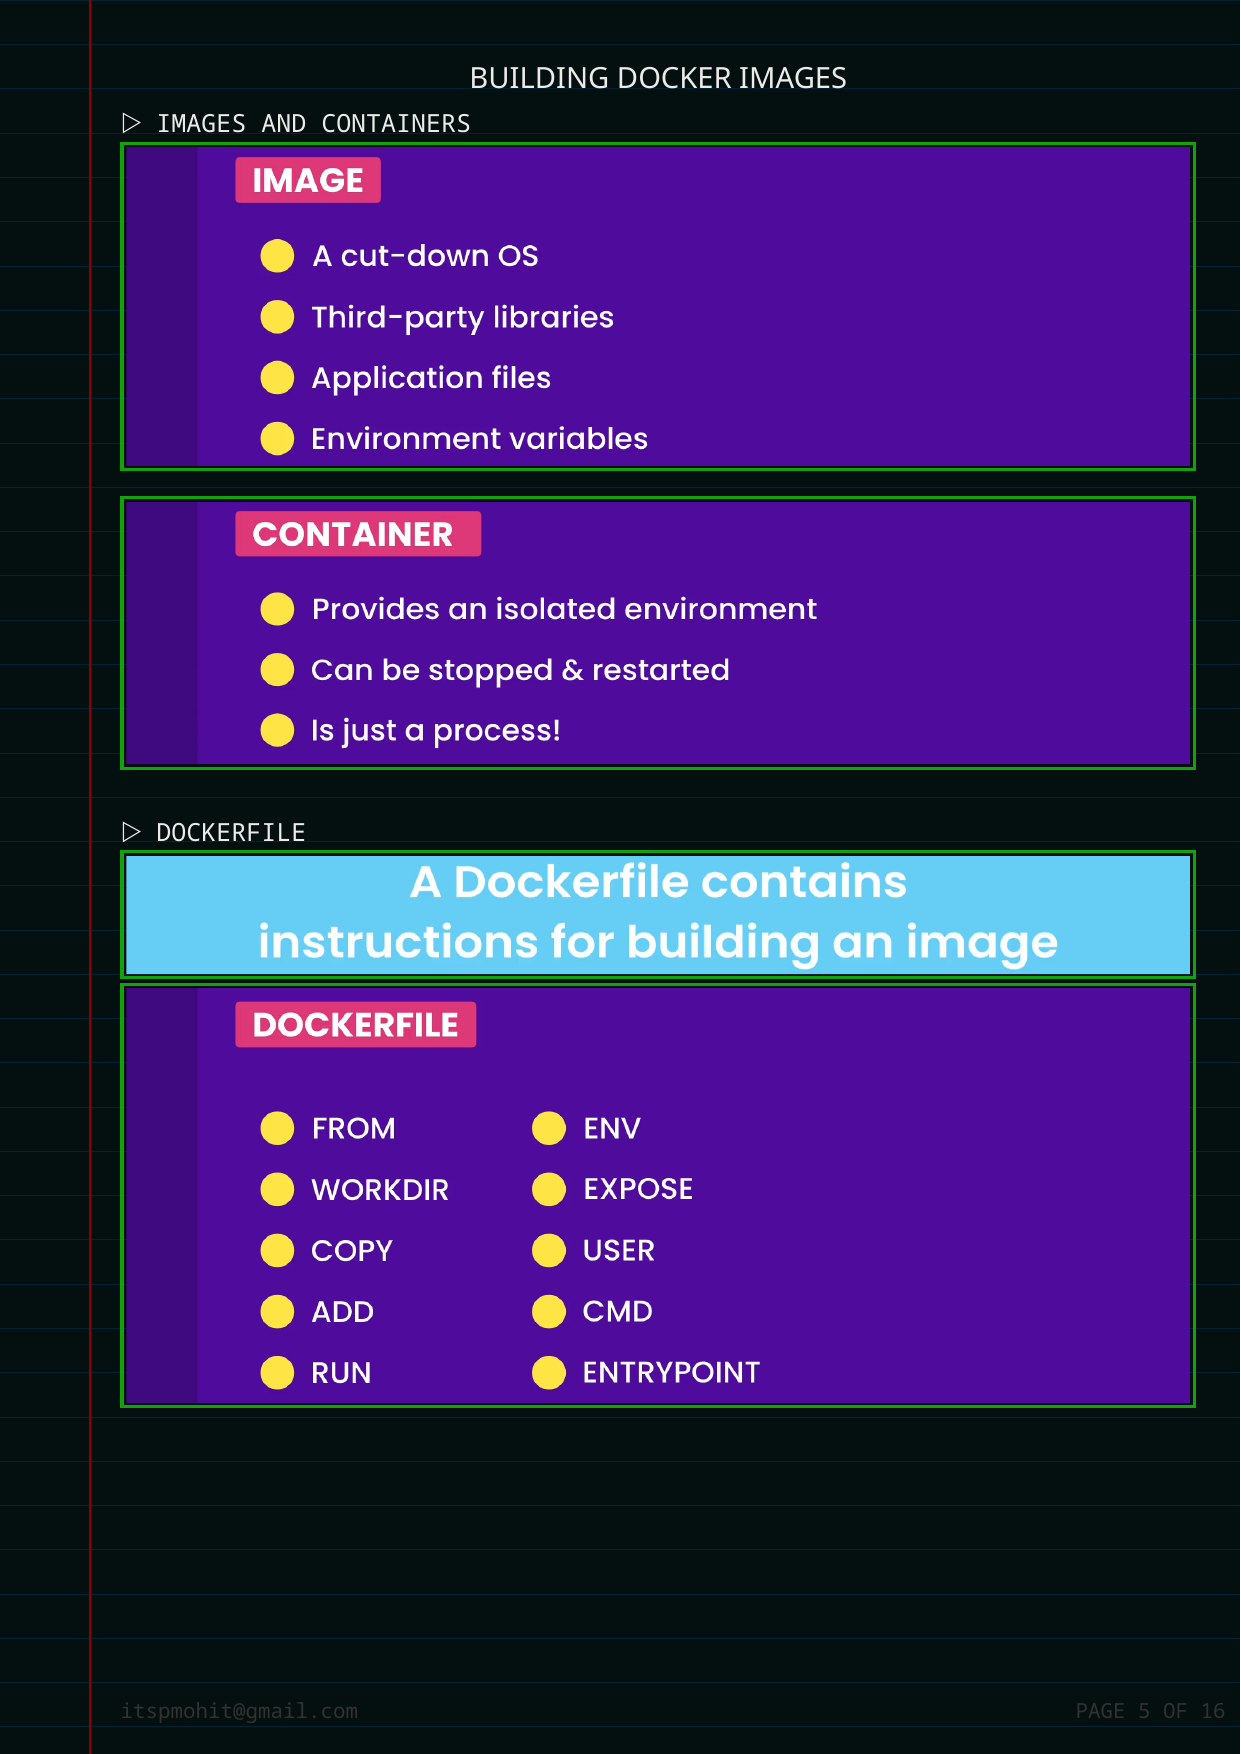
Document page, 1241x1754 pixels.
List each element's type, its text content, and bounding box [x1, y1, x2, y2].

picture [126, 147, 1190, 466]
list dockerfile [120, 806, 1196, 850]
text building docker images [120, 53, 1196, 97]
picture [126, 856, 1190, 974]
list images and containers [120, 97, 1196, 142]
picture [126, 502, 1190, 764]
picture [126, 988, 1190, 1403]
